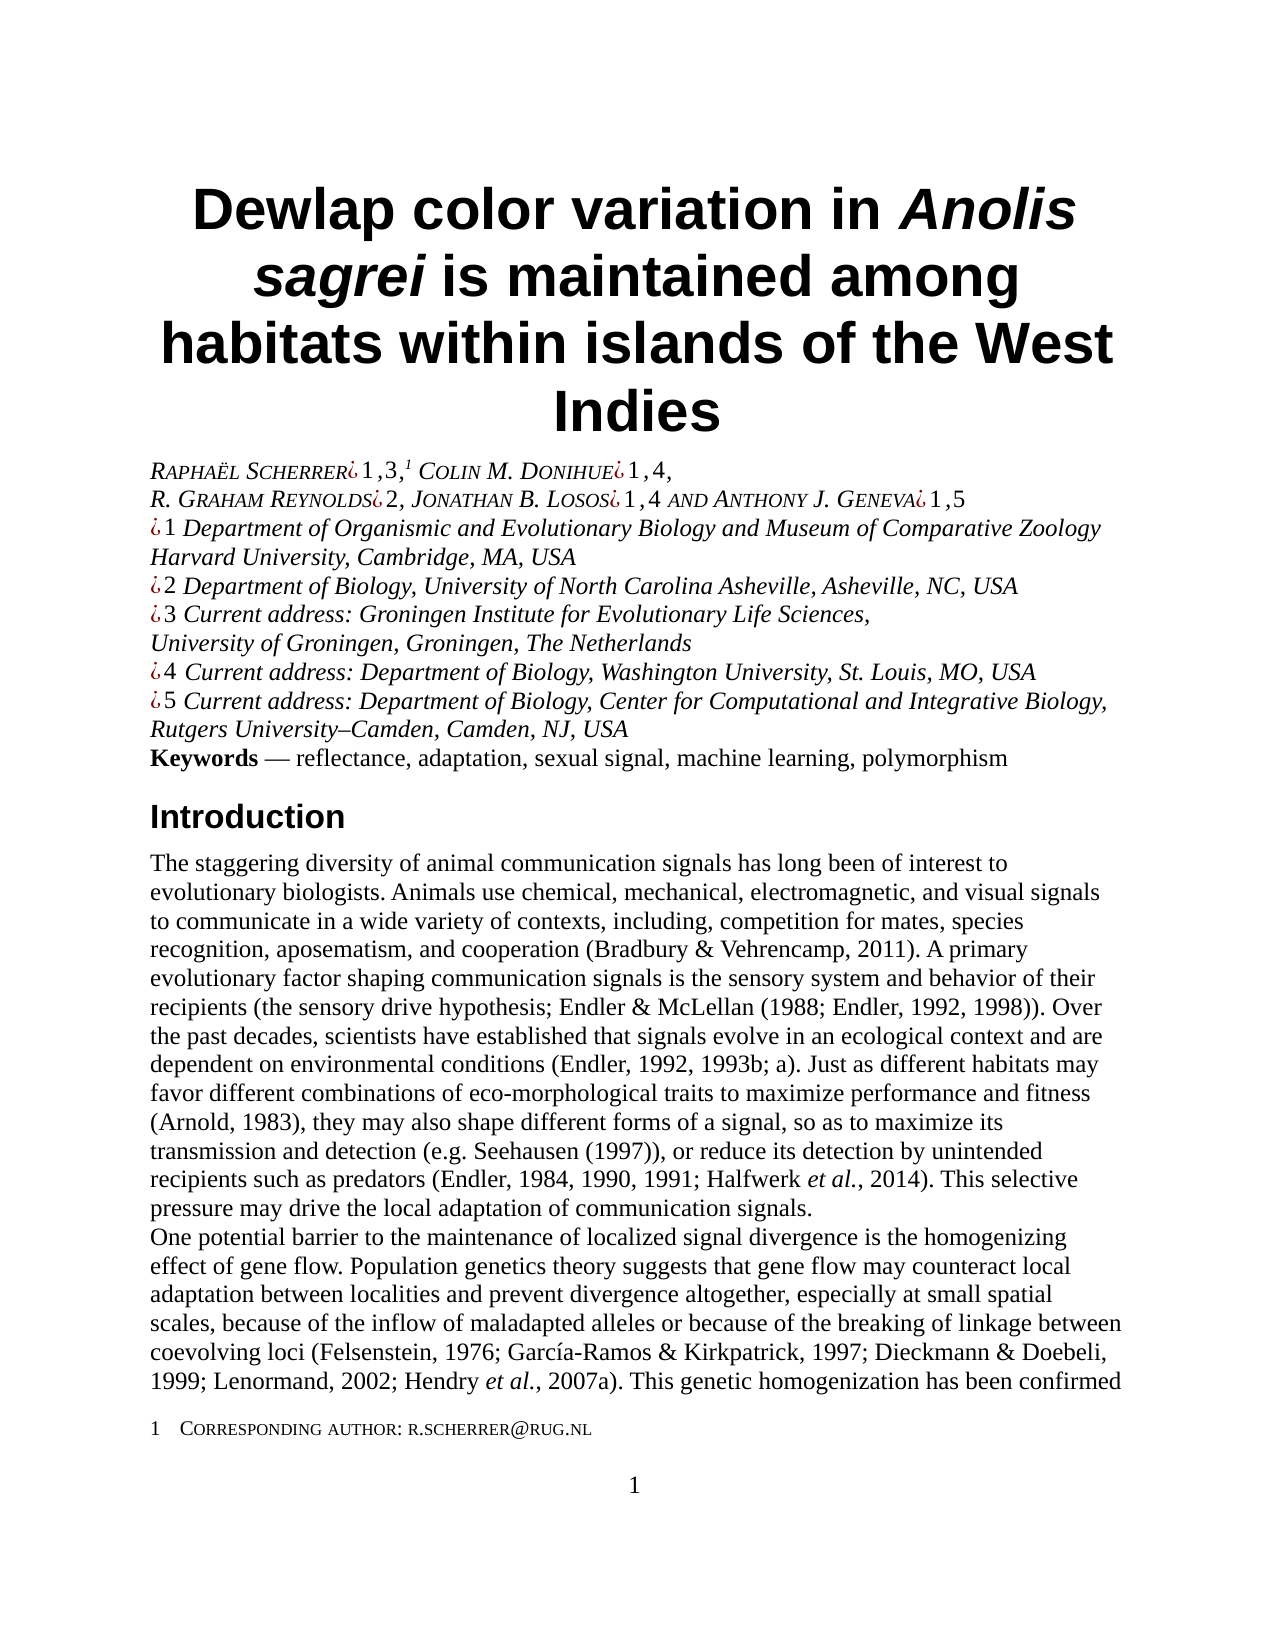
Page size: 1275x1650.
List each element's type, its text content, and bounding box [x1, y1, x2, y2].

text Corresponding author: r.scherrer@rug.nl [150, 1416, 1125, 1440]
text Keywords — reflectance, adaptation, sexual signal, machine learning, polymorphism [150, 743, 1125, 772]
text The staggering diversity of animal communication signals has long been of interest to evolutionary biologists. Animals use chemical, mechanical, electromagnetic, and visual signals to communicate in a wide variety of contexts, including, competition for mates, species recognition, aposematism, and cooperation (Bradbury & Vehrencamp, 2011). A primary evolutionary factor shaping communication signals is the sensory system and behavior of their recipients (the sensory drive hypothesis; Endler & McLellan (1988; Endler, 1992, 1998)). Over the past decades, scientists have established that signals evolve in an ecological context and are dependent on environmental conditions (Endler, 1992, 1993b; a). Just as different habitats may favor different combinations of eco-morphological traits to maximize performance and fitness (Arnold, 1983), they may also shape different forms of a signal, so as to maximize its transmission and detection (e.g. Seehausen (1997)), or reduce its detection by unintended recipients such as predators (Endler, 1984, 1990, 1991; Halfwerk et al., 2014). This selective pressure may drive the local adaptation of communication signals. One potential barrier to the maintenance of localized signal divergence is the homogenizing effect of gene flow. Population genetics theory suggests that gene flow may counteract local adaptation between localities and prevent divergence altogether, especially at small spatial scales, because of the inflow of maladapted alleles or because of the breaking of linkage between coevolving loci (Felsenstein, 1976; García-Ramos & Kirkpatrick, 1997; Dieckmann & Doebeli, 1999; Lenormand, 2002; Hendry et al., 2007a). This genetic homogenization has been confirmed [150, 848, 1125, 1394]
text Raphaël Scherrer, Colin M. Donihue, R. Graham Reynolds, Jonathan B. Losos and Anthony J. Geneva Department of Organismic and Evolutionary Biology and Museum of Comparative Zoology Harvard University, Cambridge, MA, USA Department of Biology, University of North Carolina Asheville, Asheville, NC, USA Current address: Groningen Institute for Evolutionary Life Sciences, University of Groningen, Groningen, The Netherlands Current address: Department of Biology, Washington University, St. Louis, MO, USA Current address: Department of Biology, Center for Computational and Integrative Biology, Rutgers University–Camden, Camden, NJ, USA [150, 456, 1125, 743]
title Dewlap color variation in Anolis sagrei is maintained among habitats within islands of the West Indies [150, 175, 1125, 443]
subtitle Introduction [150, 797, 1125, 836]
